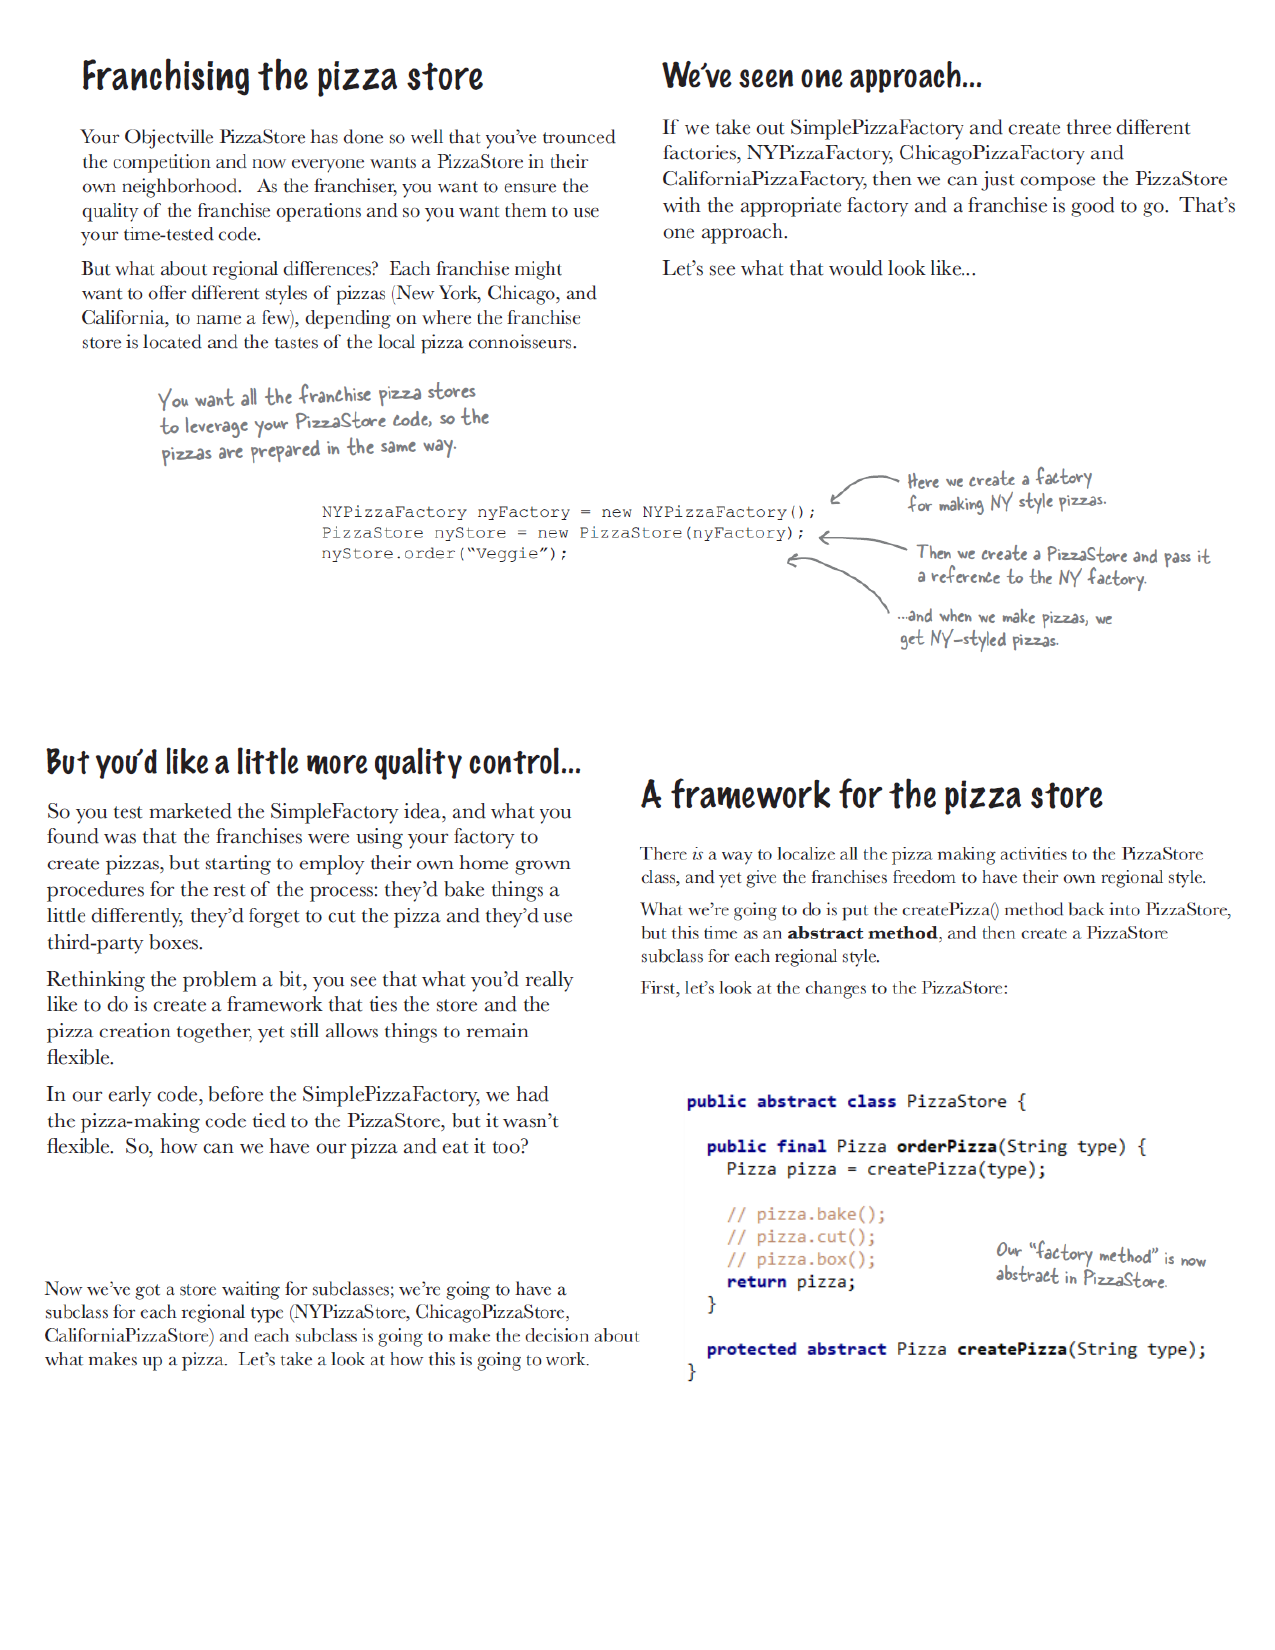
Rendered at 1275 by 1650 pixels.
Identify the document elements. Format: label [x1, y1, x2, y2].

picture [77, 52, 617, 354]
picture [43, 740, 582, 1163]
picture [639, 774, 1233, 1000]
picture [38, 1274, 643, 1372]
picture [657, 55, 1237, 280]
picture [152, 382, 1213, 656]
picture [683, 1091, 1210, 1385]
